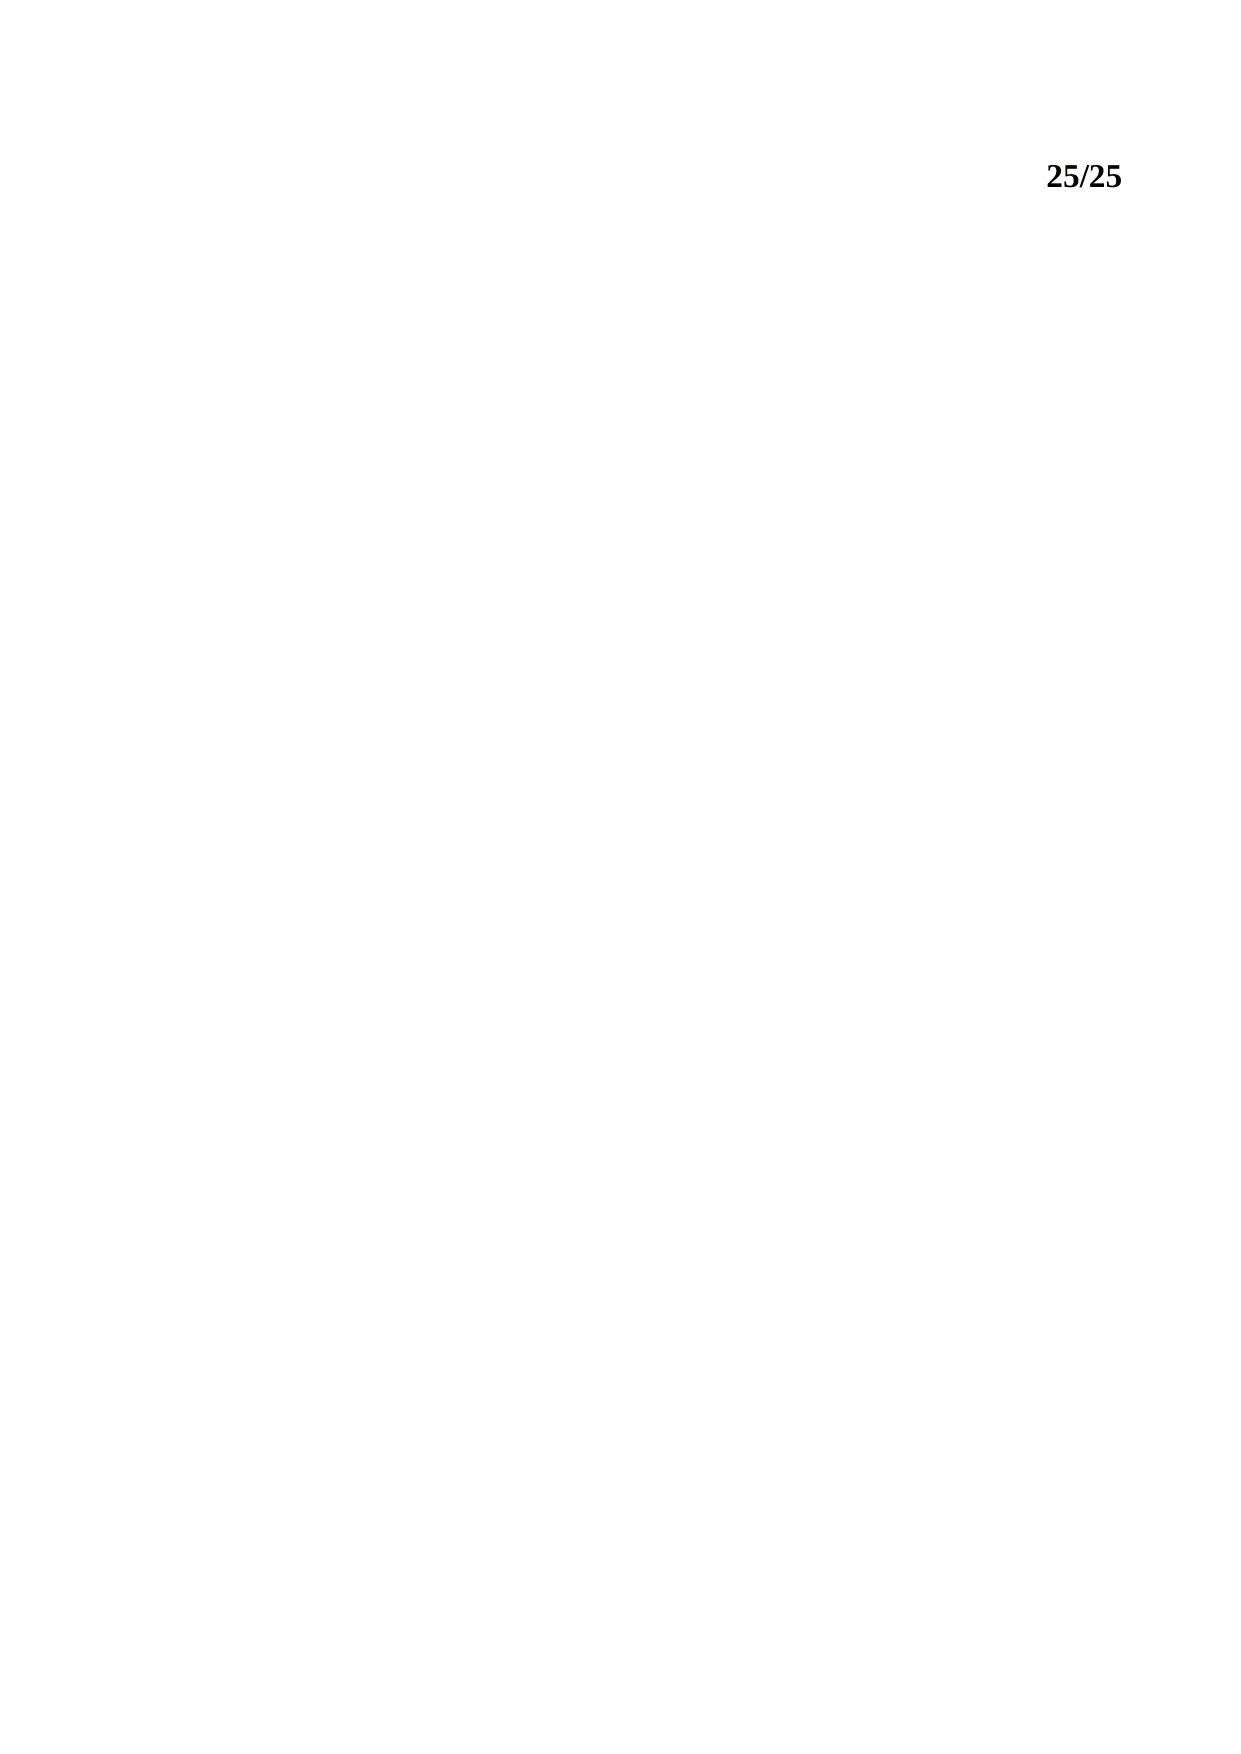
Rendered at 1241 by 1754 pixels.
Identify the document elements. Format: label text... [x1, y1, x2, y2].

text 25/25 [118, 156, 1122, 195]
